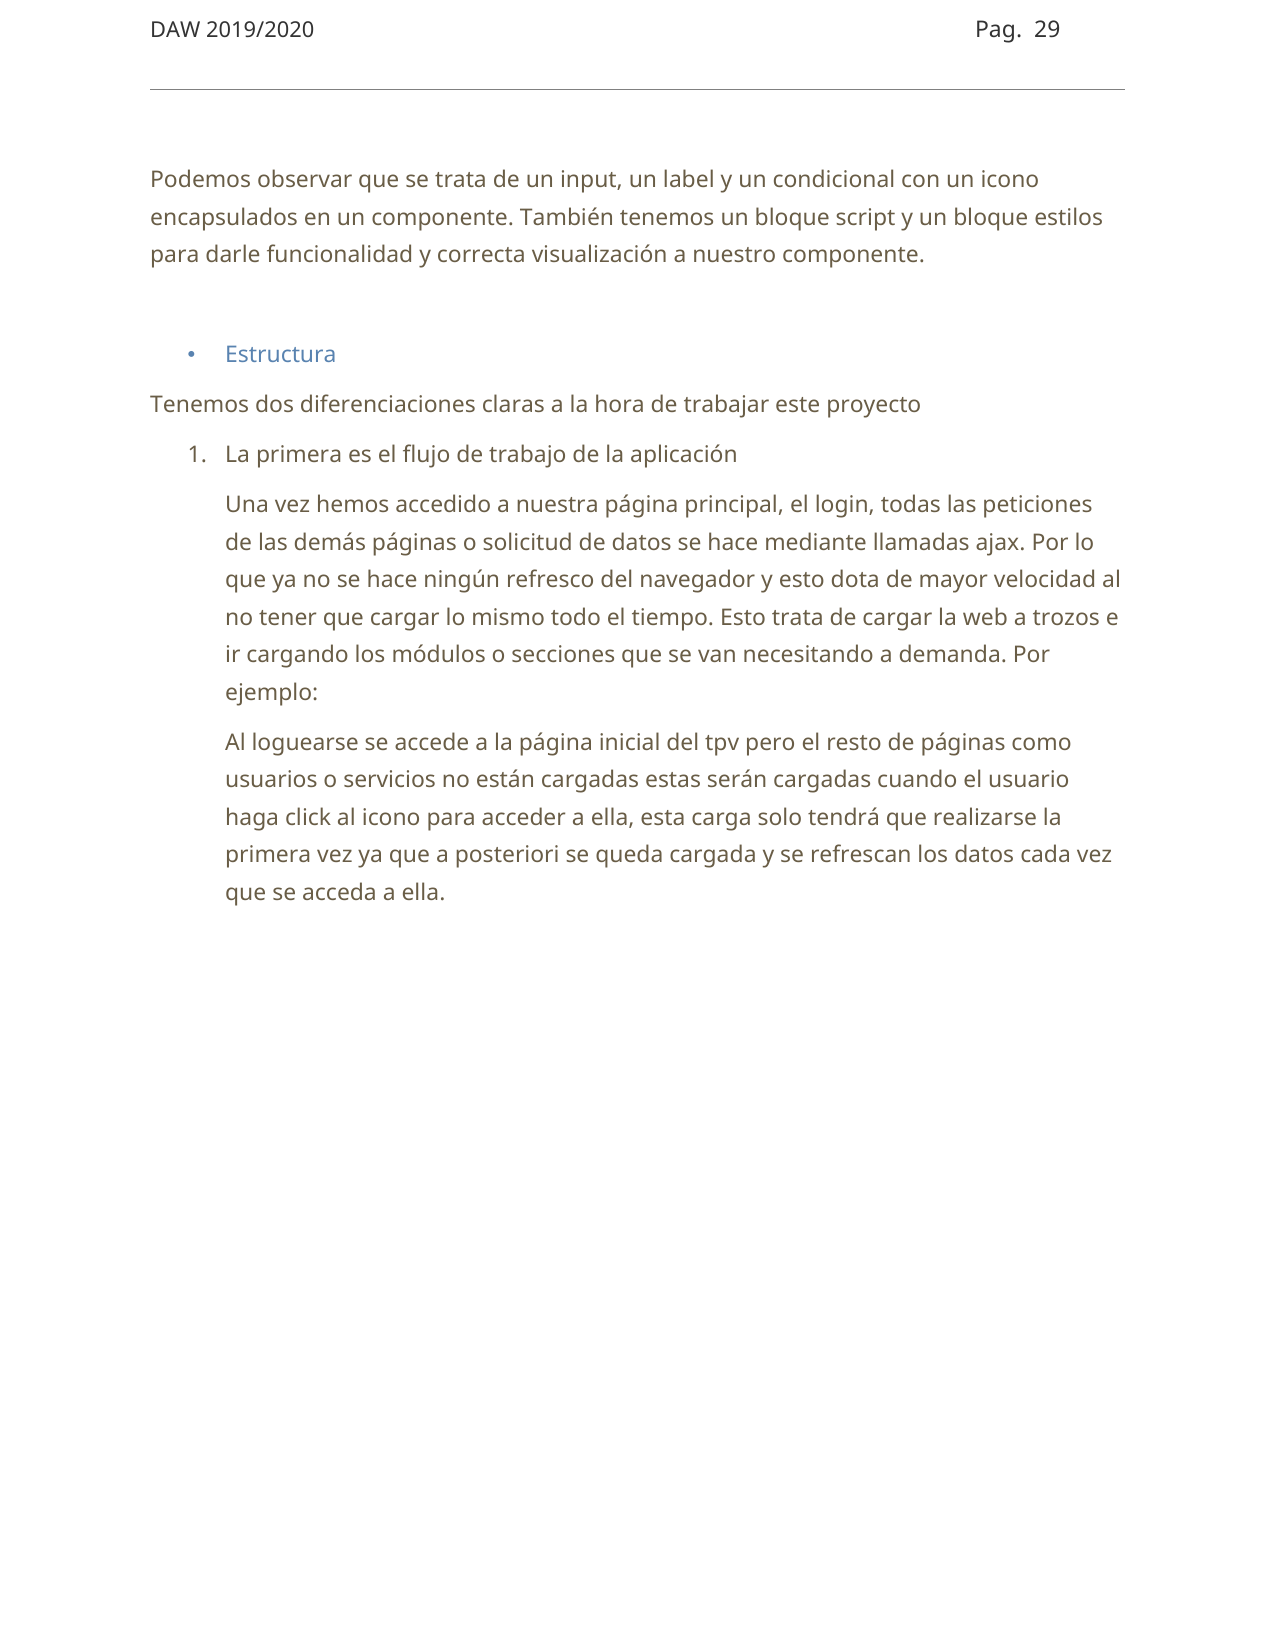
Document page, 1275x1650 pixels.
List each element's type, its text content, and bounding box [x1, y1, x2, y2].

list Al loguearse se accede a la página inicial del tpv pero el resto de páginas como usuarios o servicios no están cargadas estas serán cargadas cuando el usuario haga click al icono para acceder a ella, esta carga solo tendrá que realizarse la primera vez ya que a posteriori se queda cargada y se refrescan los datos cada vez que se acceda a ella. [187, 726, 1125, 907]
list Estructura [187, 338, 1125, 369]
list Una vez hemos accedido a nuestra página principal, el login, todas las peticiones de las demás páginas o solicitud de datos se hace mediante llamadas ajax. Por lo que ya no se hace ningún refresco del navegador y esto dota de mayor velocidad al no tener que cargar lo mismo todo el tiempo. Esto trata de cargar la web a trozos e ir cargando los módulos o secciones que se van necesitando a demanda. Por ejemplo: [187, 488, 1125, 707]
text Tenemos dos diferenciaciones claras a la hora de trabajar este proyecto [150, 388, 1125, 419]
list La primera es el flujo de trabajo de la aplicación [187, 438, 1125, 469]
text Podemos observar que se trata de un input, un label y un condicional con un icono encapsulados en un componente. También tenemos un bloque script y un bloque estilos para darle funcionalidad y correcta visualización a nuestro componente. [150, 163, 1125, 269]
